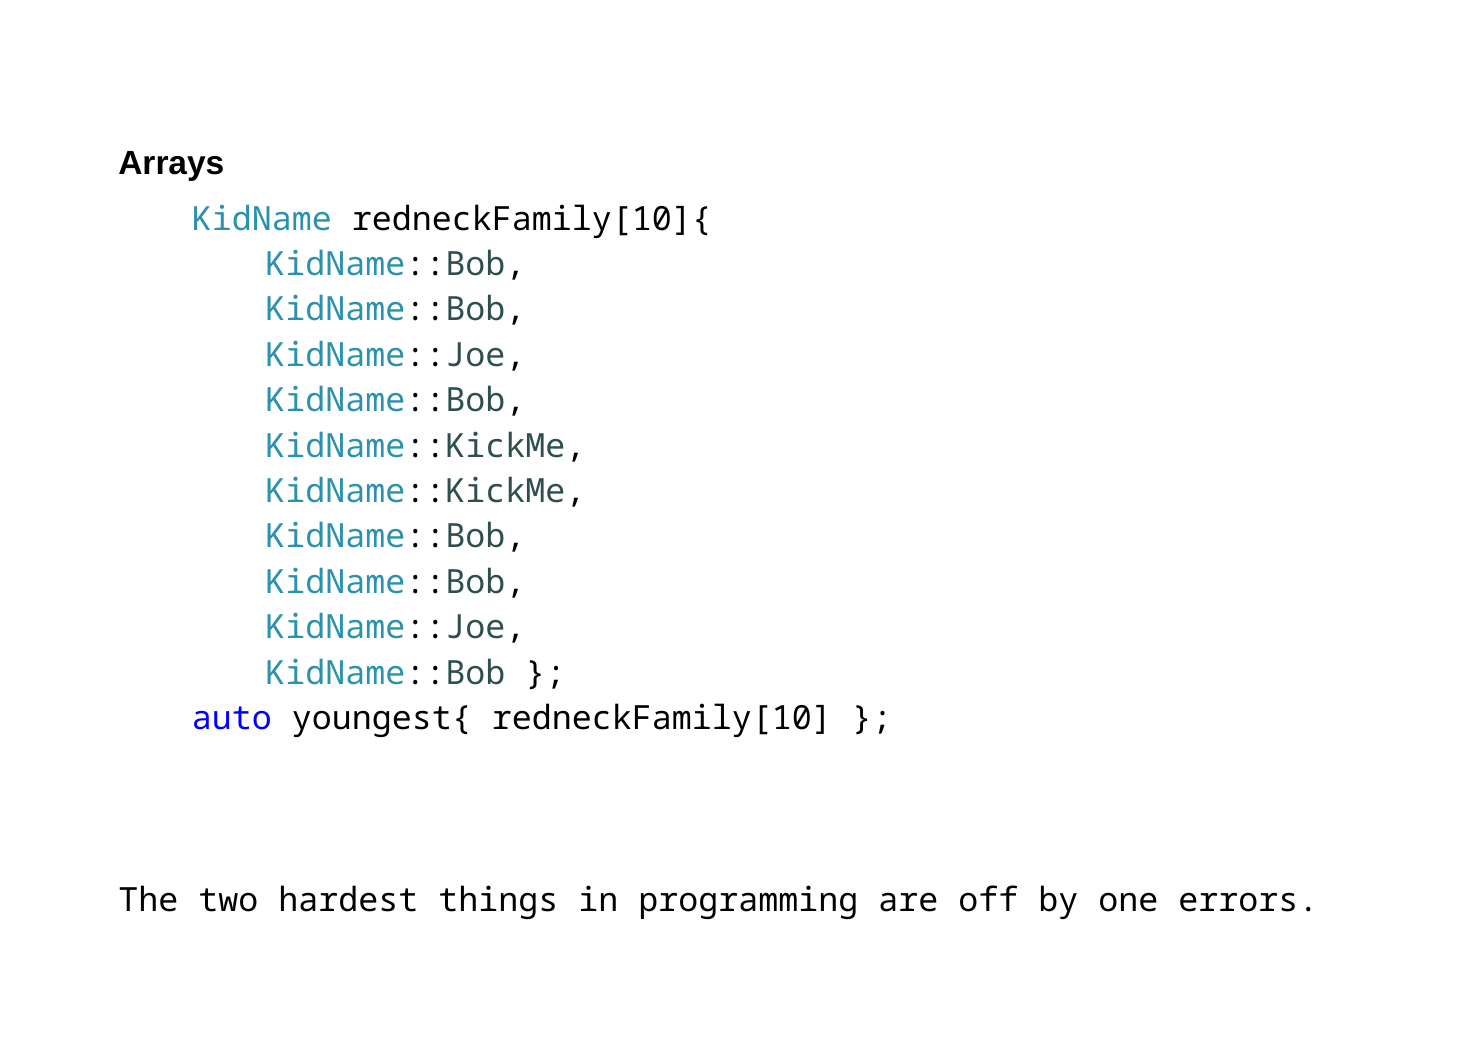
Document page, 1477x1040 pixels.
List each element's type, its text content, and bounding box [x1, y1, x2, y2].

text KidName::Bob }; [118, 648, 1358, 694]
text KidName::Joe, [118, 603, 1358, 648]
text KidName::Joe, [118, 331, 1358, 376]
text KidName redneckFamily[10]{ [118, 194, 1358, 240]
text KidName::Bob, [118, 512, 1358, 558]
text The two hardest things in programming are off by one errors. [118, 876, 1358, 921]
text auto youngest{ redneckFamily[10] }; [118, 694, 1358, 739]
text KidName::Bob, [118, 558, 1358, 603]
text KidName::KickMe, [118, 421, 1358, 467]
text KidName::Bob, [118, 285, 1358, 331]
text KidName::KickMe, [118, 467, 1358, 512]
text KidName::Bob, [118, 240, 1358, 285]
subtitle Arrays [118, 143, 1358, 182]
text KidName::Bob, [118, 376, 1358, 421]
